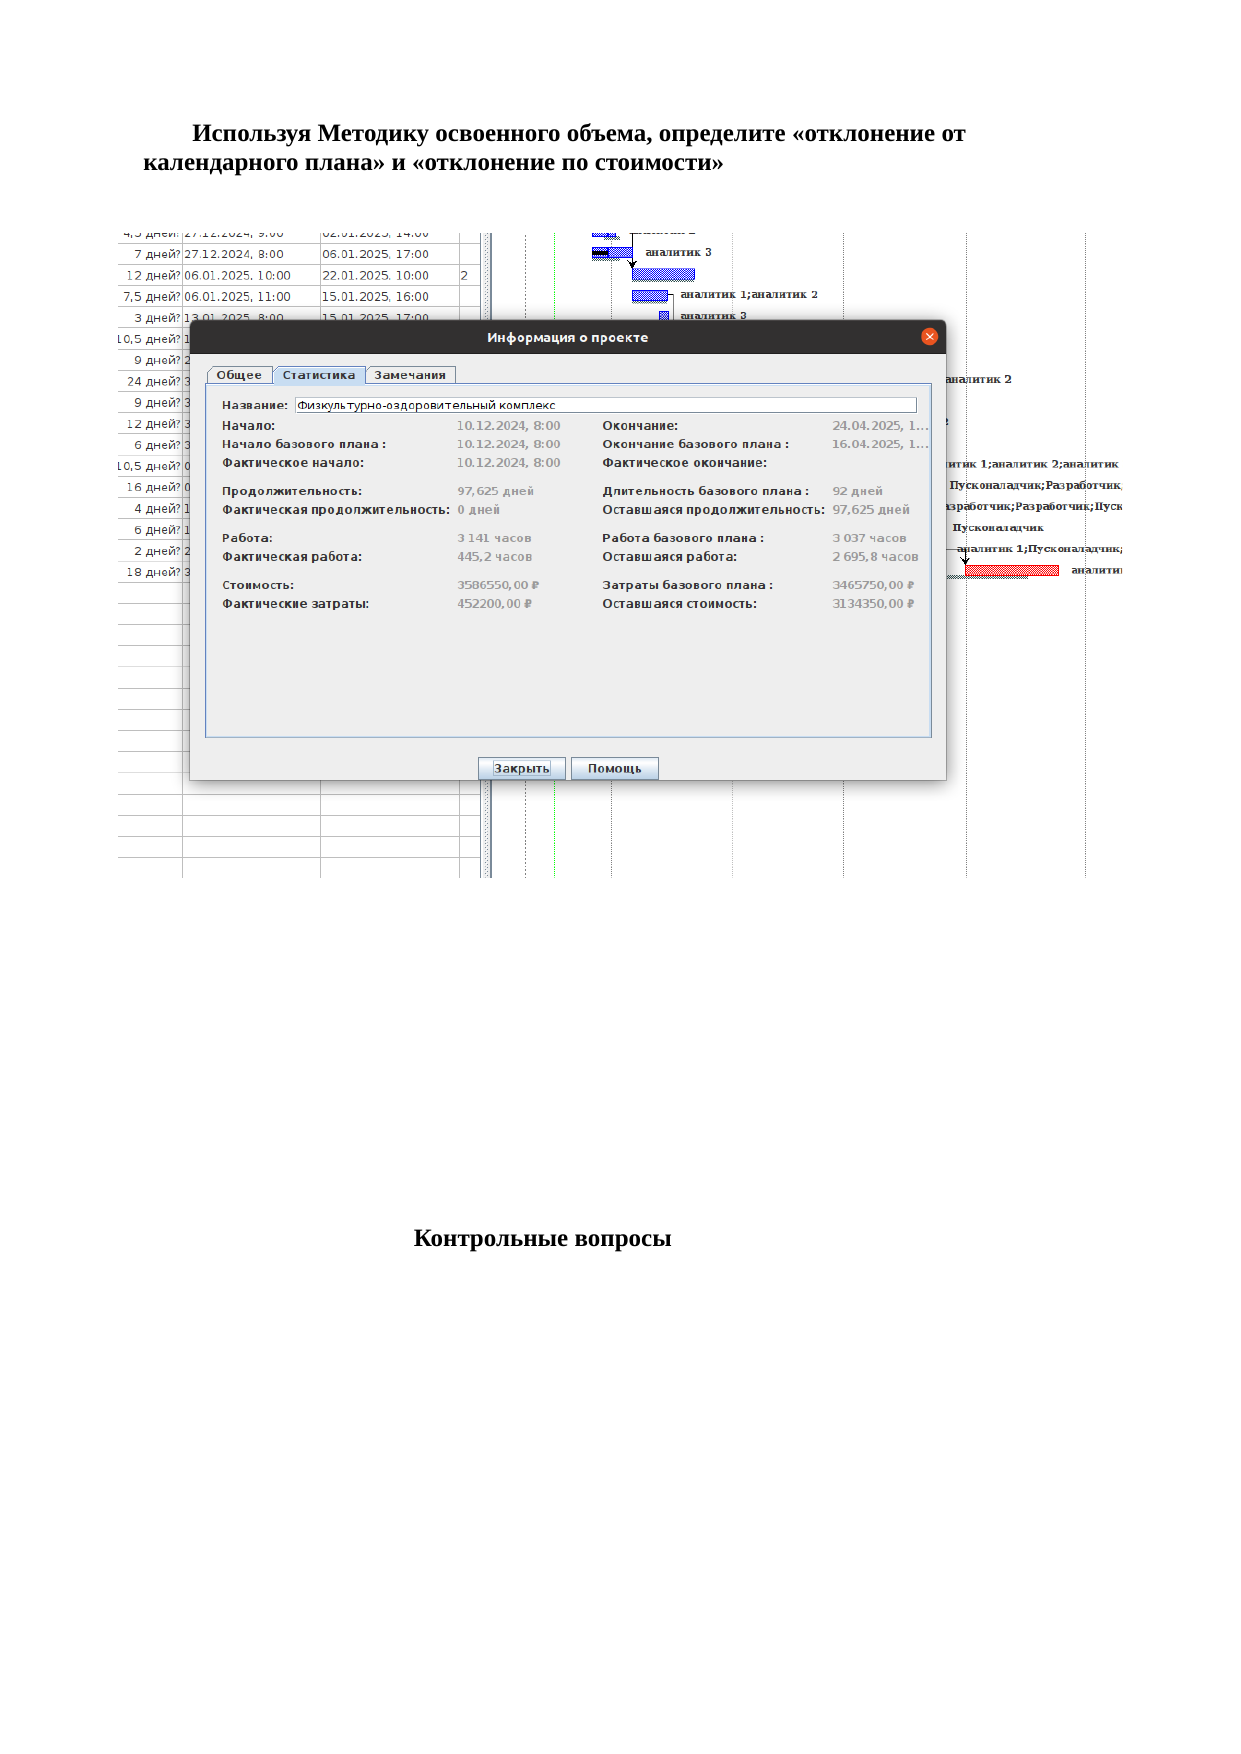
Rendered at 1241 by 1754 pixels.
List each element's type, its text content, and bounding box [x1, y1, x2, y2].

picture [118, 233, 1123, 878]
text Контрольные вопросы [118, 1223, 1122, 1252]
text Используя Методику освоенного объема, определите «отклонение от [118, 118, 1122, 147]
text календарного плана» и «отклонение по стоимости» [118, 147, 1122, 176]
